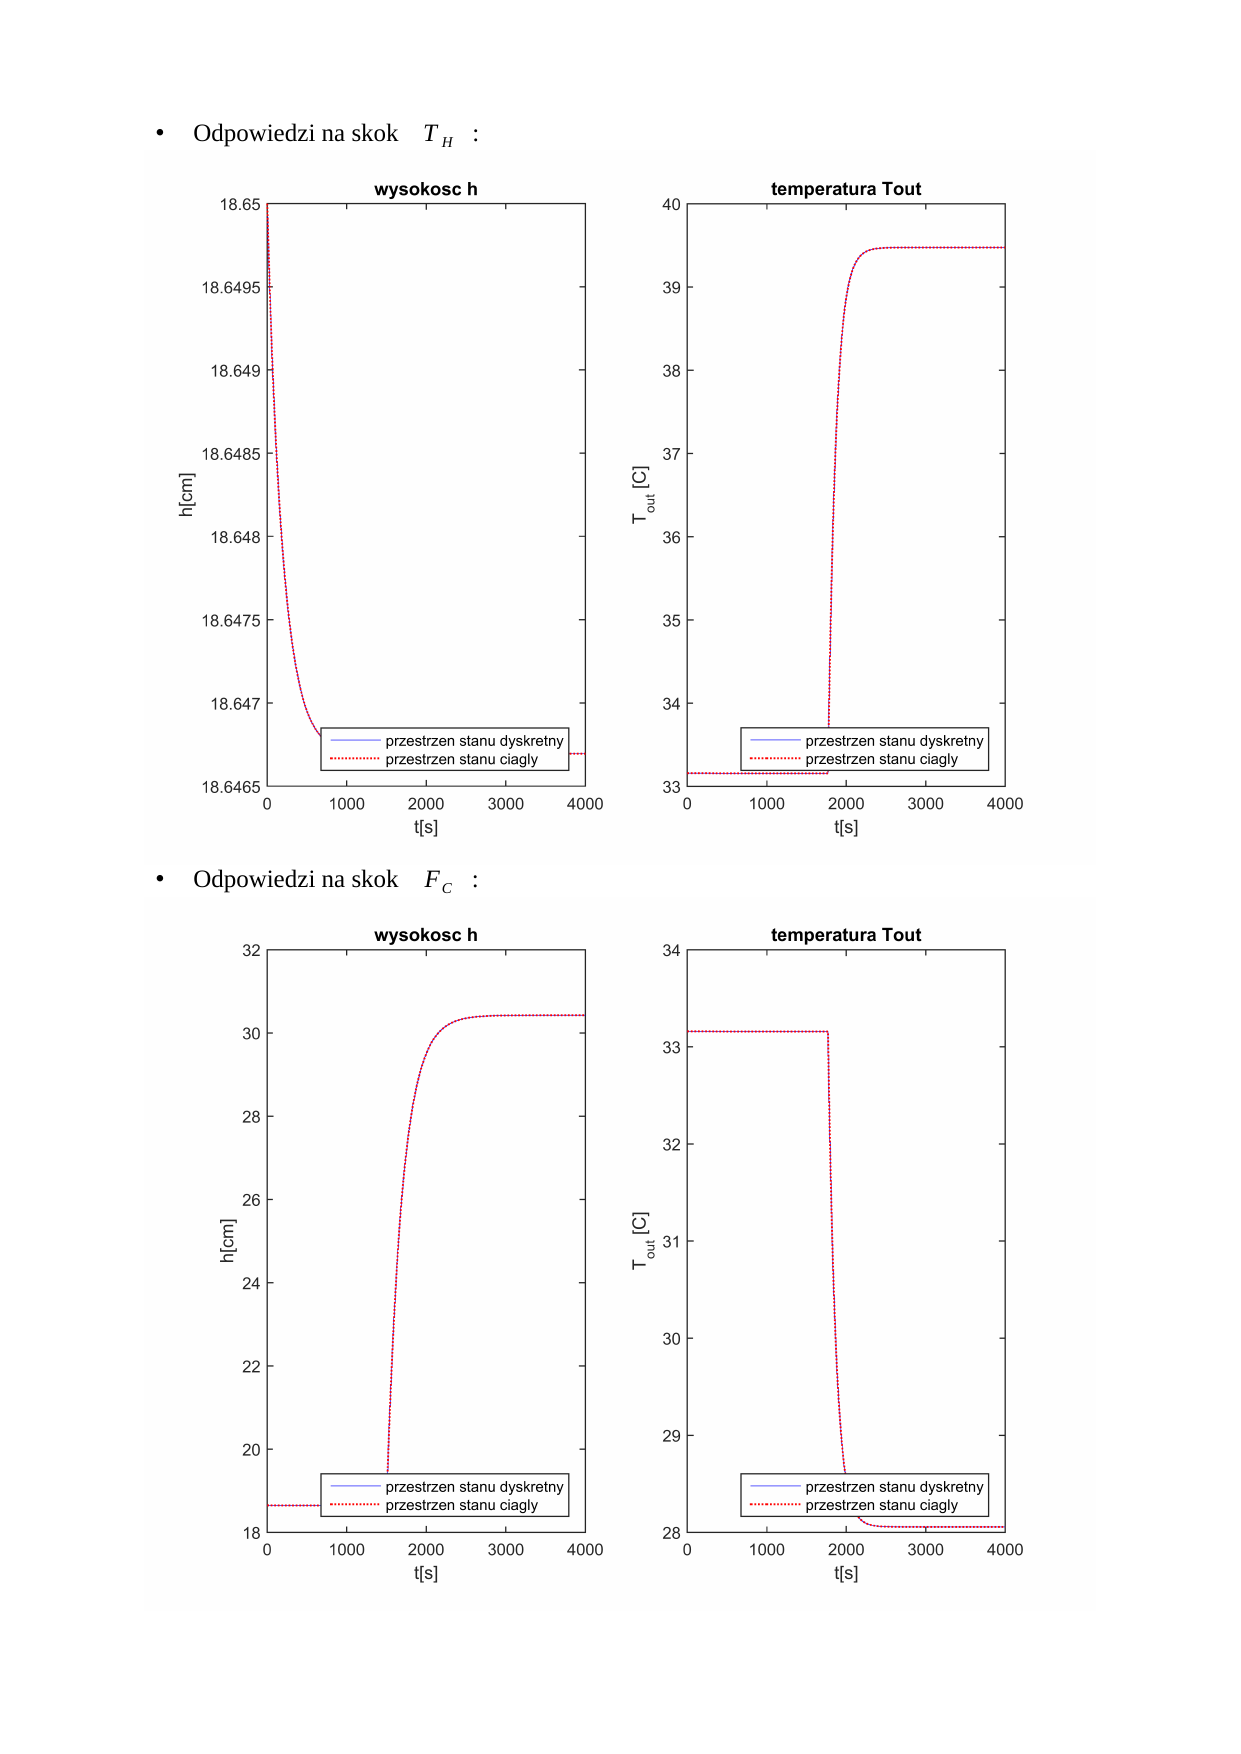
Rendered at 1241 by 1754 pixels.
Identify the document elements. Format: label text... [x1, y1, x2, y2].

picture [143, 150, 1097, 865]
list Odpowiedzi na skok : [156, 118, 1122, 151]
picture [143, 897, 1097, 1611]
list Odpowiedzi na skok : [156, 864, 1122, 897]
